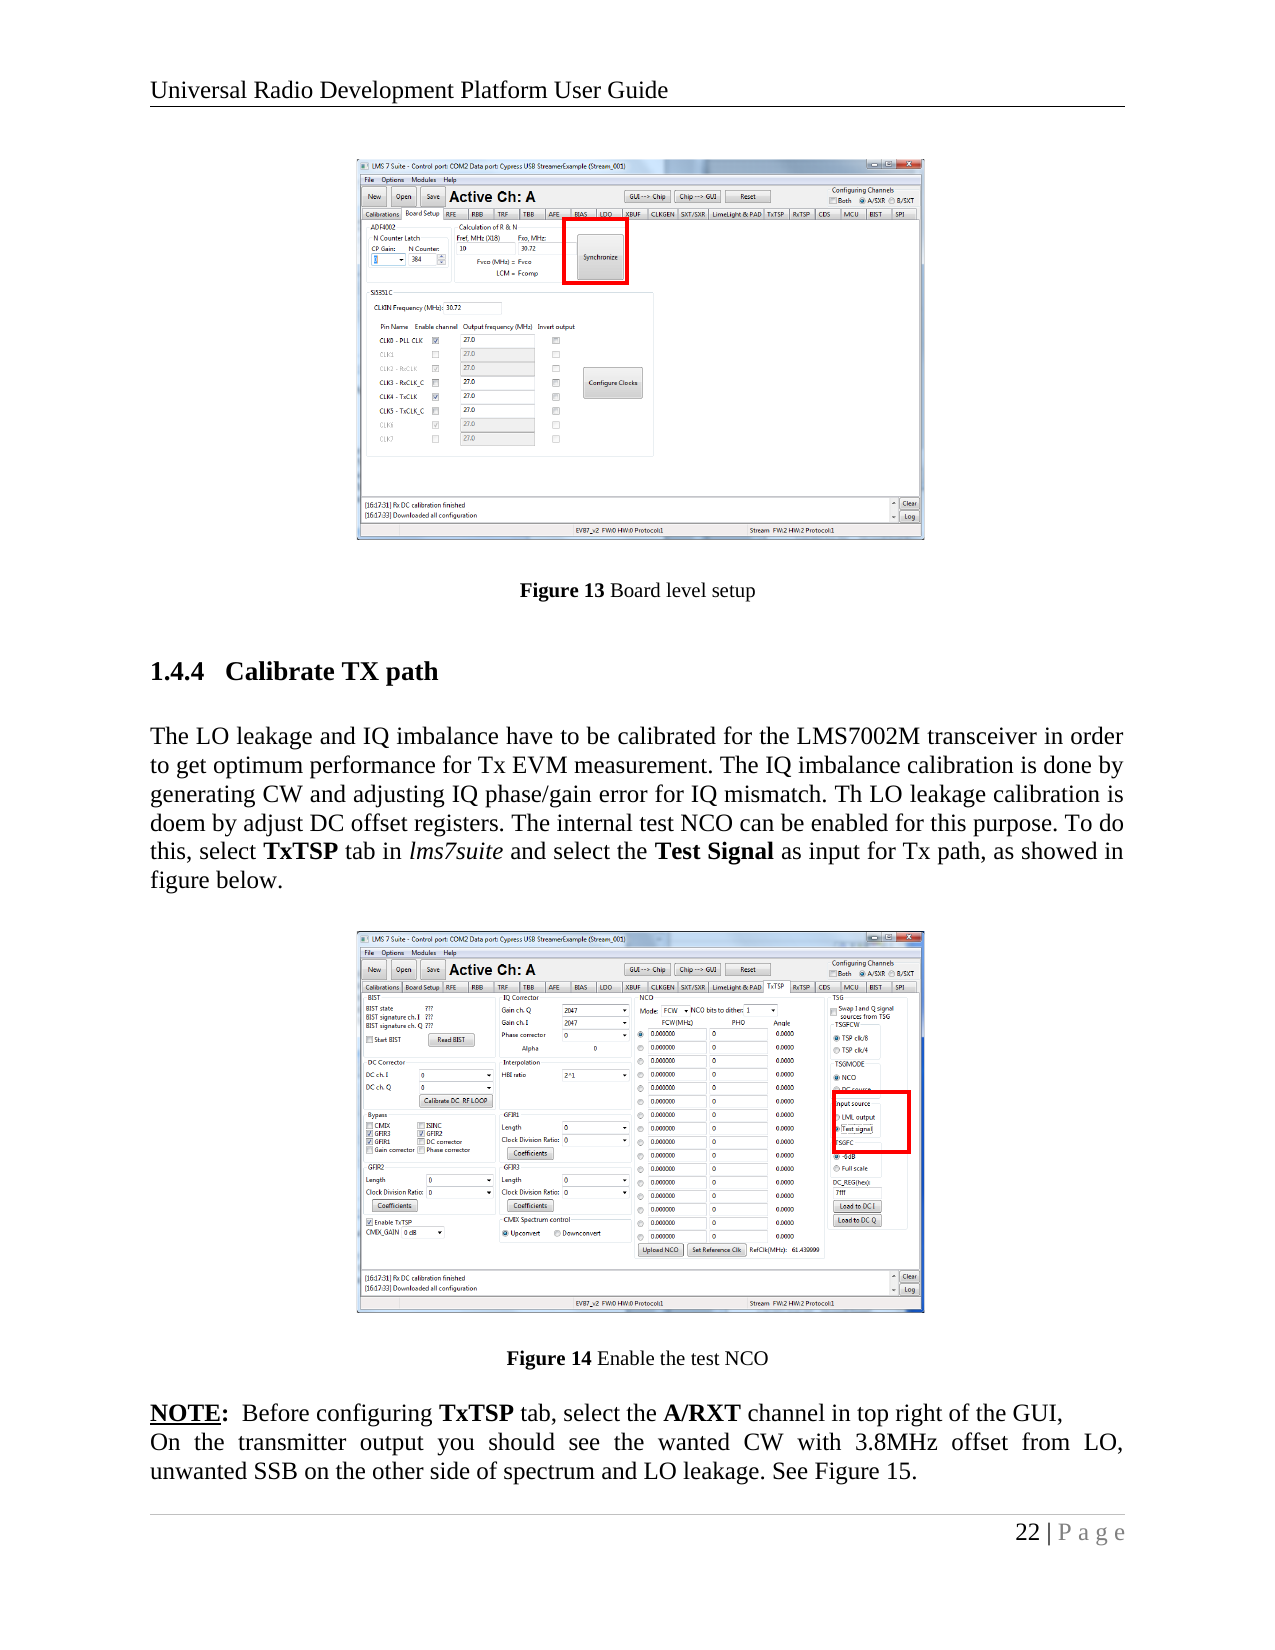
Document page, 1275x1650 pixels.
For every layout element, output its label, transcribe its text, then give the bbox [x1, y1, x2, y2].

text NOTE: Before configuring TxTSP tab, select the A/RXT channel in top right of the GUI, [150, 1398, 1125, 1427]
text On the transmitter output you should see the wanted CW with 3.8MHz offset from LO, unwanted SSB on the other side of spectrum and LO leakage. See Figure 15. [150, 1427, 1125, 1484]
text Figure 13 Board level setup [150, 577, 1125, 602]
subtitle Calibrate TX path [150, 655, 1125, 686]
picture [356, 931, 925, 1313]
picture [356, 159, 925, 540]
text The LO leakage and IQ imbalance have to be calibrated for the LMS7002M transceiver in order to get optimum performance for Tx EVM measurement. The IQ imbalance calibration is done by generating CW and adjusting IQ phase/gain error for IQ mismatch. Th LO leakage calibration is doem by adjust DC offset registers. The internal test NCO can be enabled for this purpose. To do this, select TxTSP tab in lms7suite and select the Test Signal as input for Tx path, as showed in figure below. [150, 721, 1125, 894]
text Figure 14 Enable the test NCO [150, 1346, 1125, 1369]
